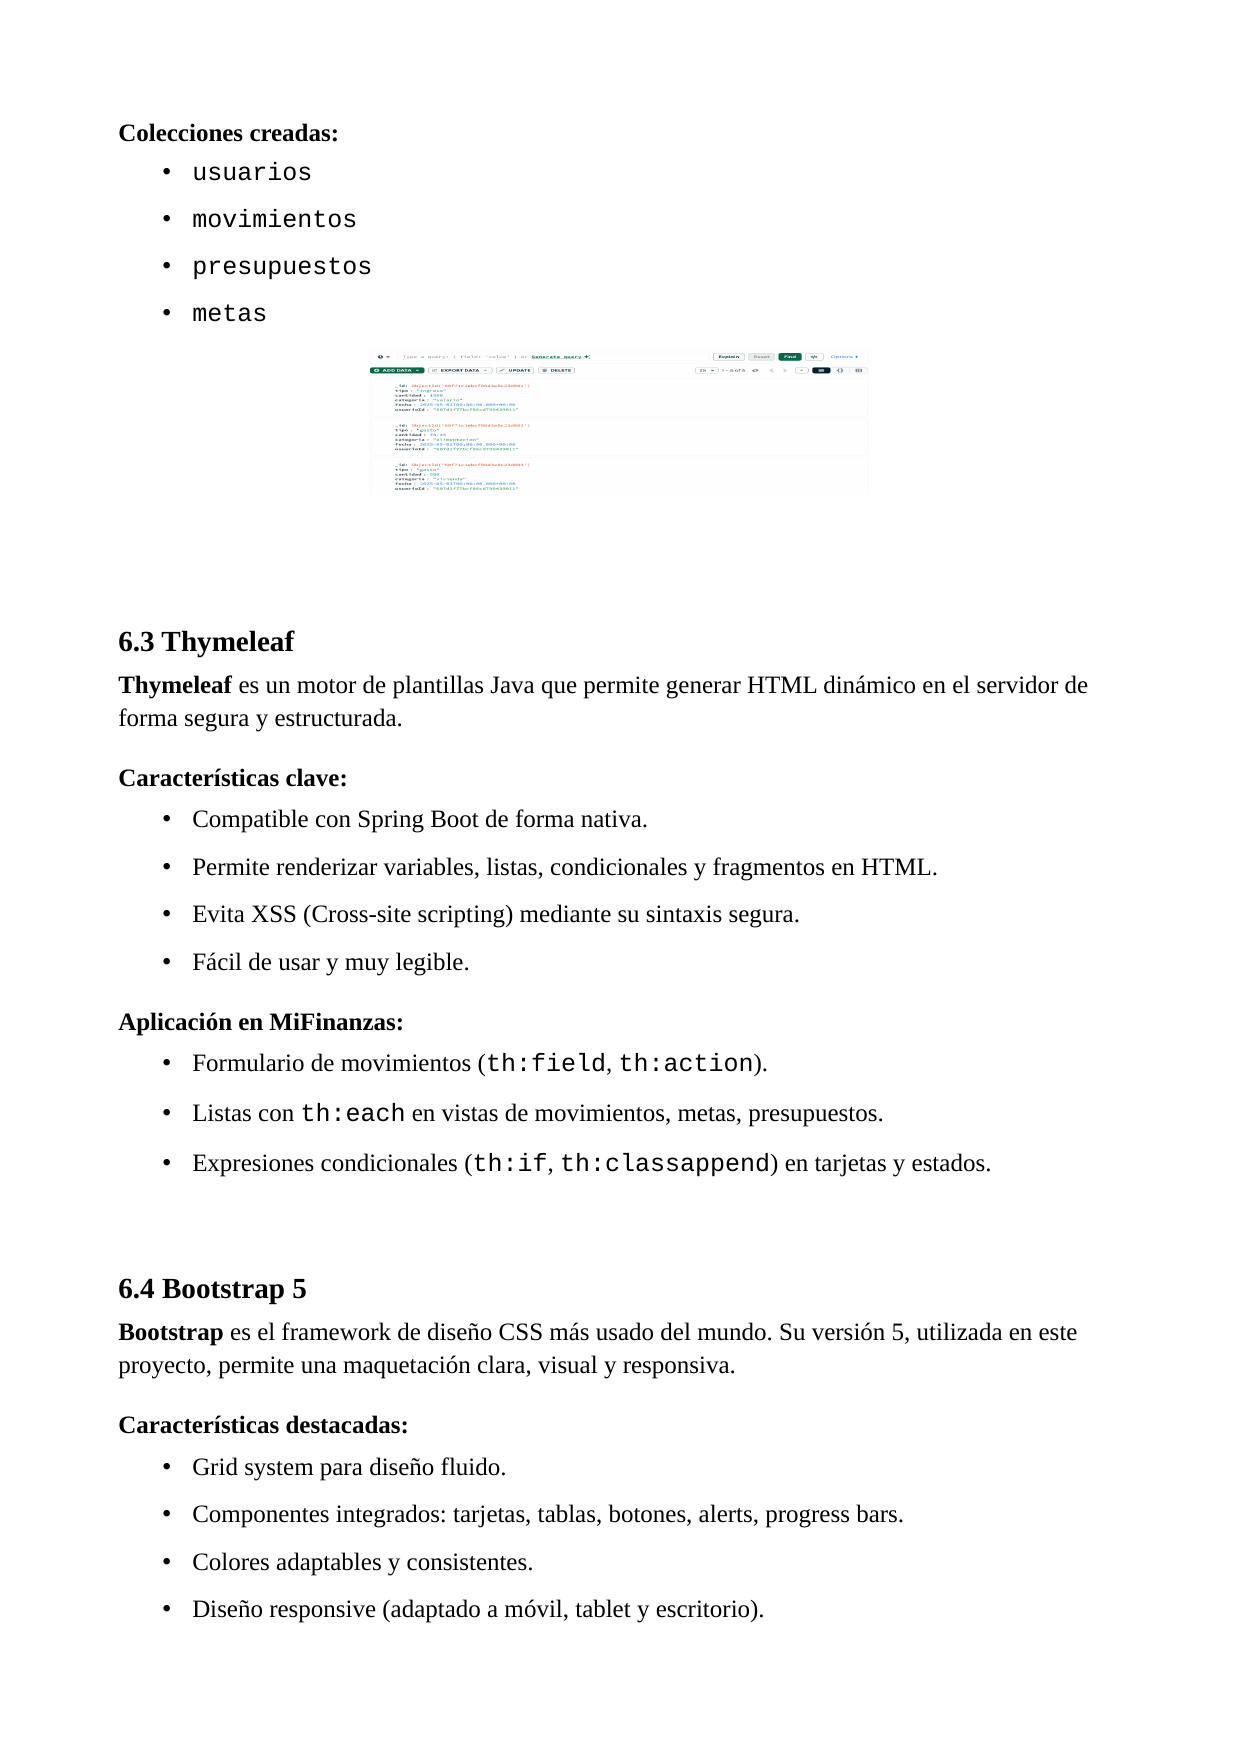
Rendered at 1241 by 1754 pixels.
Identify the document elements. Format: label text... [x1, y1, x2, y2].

list Formulario de movimientos (th:field, th:action). [162, 1048, 1122, 1079]
subtitle 6.4 Bootstrap 5 [118, 1271, 1122, 1305]
list movimientos [162, 206, 1122, 235]
subtitle Características clave: [118, 763, 1122, 792]
text Bootstrap es el framework de diseño CSS más usado del mundo. Su versión 5, utilizada en este proyecto, permite una maquetación clara, visual y responsiva. [118, 1317, 1122, 1379]
list Evita XSS (Cross-site scripting) mediante su sintaxis segura. [162, 899, 1122, 928]
list Diseño responsive (adaptado a móvil, tablet y escritorio). [162, 1594, 1122, 1623]
list Compatible con Spring Boot de forma nativa. [162, 804, 1122, 833]
list Componentes integrados: tarjetas, tablas, botones, alerts, progress bars. [162, 1499, 1122, 1528]
list Colores adaptables y consistentes. [162, 1547, 1122, 1576]
list Permite renderizar variables, listas, condicionales y fragmentos en HTML. [162, 852, 1122, 881]
subtitle 6.3 Thymeleaf [118, 624, 1122, 657]
subtitle Colecciones creadas: [118, 118, 1122, 147]
list Listas con th:each en vistas de movimientos, metas, presupuestos. [162, 1098, 1122, 1129]
list Expresiones condicionales (th:if, th:classappend) en tarjetas y estados. [162, 1148, 1122, 1179]
list presupuestos [162, 253, 1122, 282]
subtitle Aplicación en MiFinanzas: [118, 1007, 1122, 1036]
list metas [162, 301, 1122, 329]
list Fácil de usar y muy legible. [162, 947, 1122, 976]
list Grid system para diseño fluido. [162, 1452, 1122, 1481]
list usuarios [162, 159, 1122, 188]
subtitle Características destacadas: [118, 1411, 1122, 1439]
picture [366, 347, 874, 495]
text Thymeleaf es un motor de plantillas Java que permite generar HTML dinámico en el servidor de forma segura y estructurada. [118, 670, 1122, 732]
